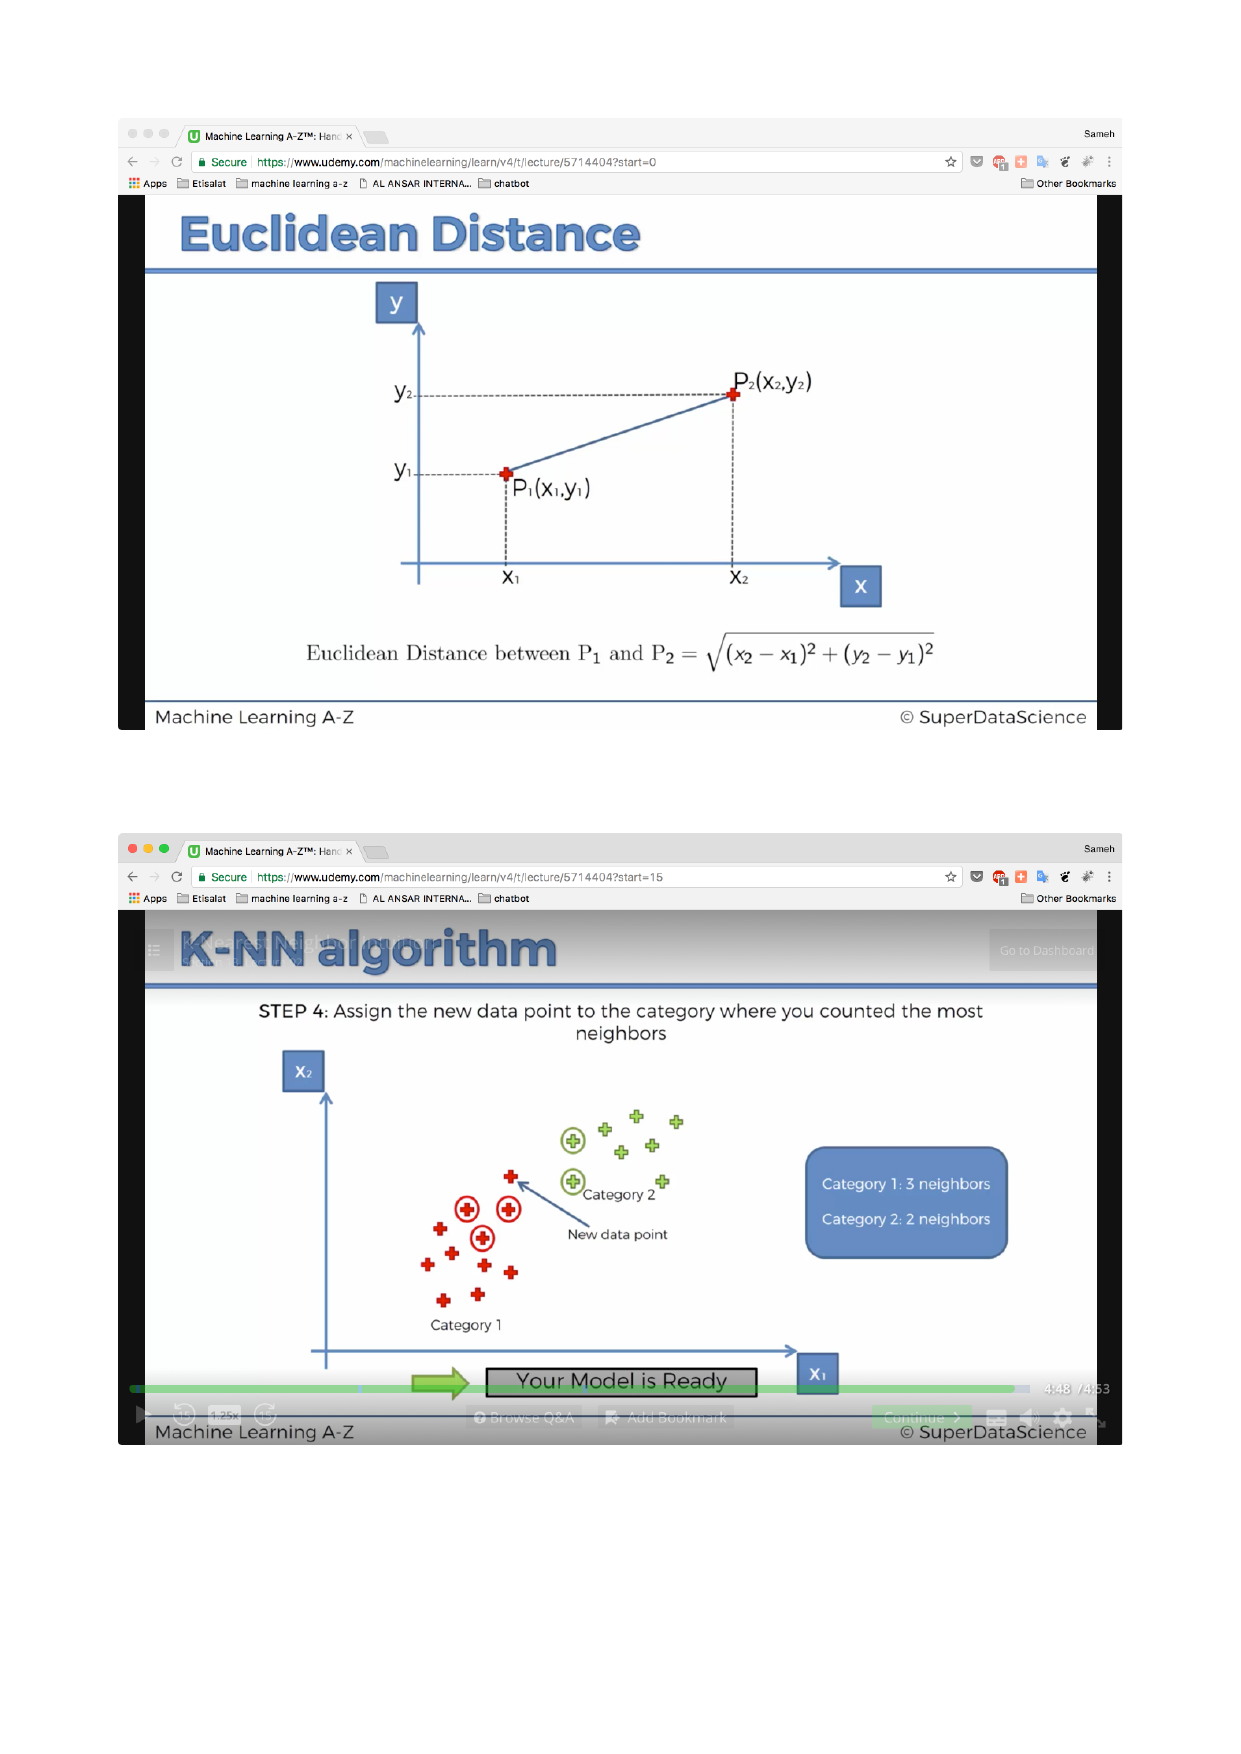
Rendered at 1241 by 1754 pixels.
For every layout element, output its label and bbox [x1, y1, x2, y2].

picture [118, 118, 1123, 730]
picture [118, 833, 1123, 1445]
